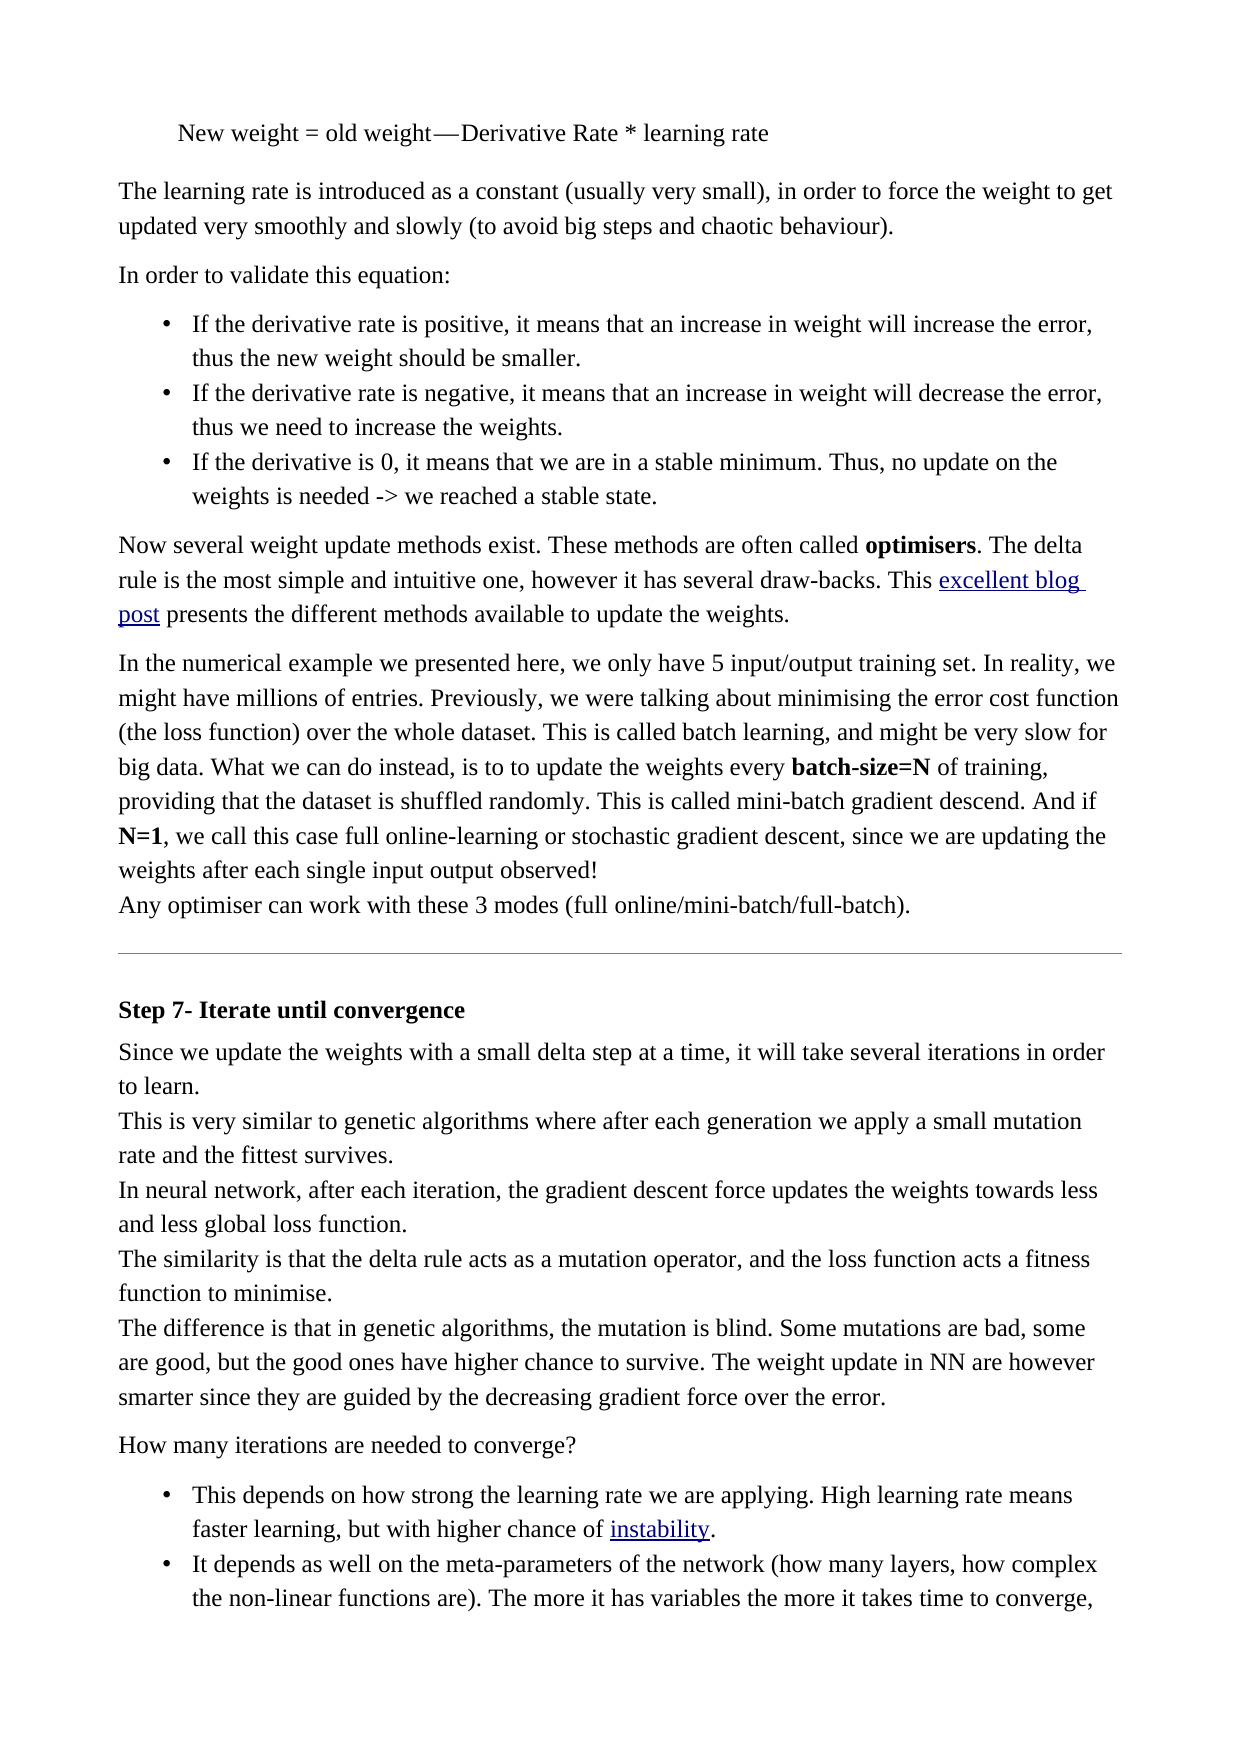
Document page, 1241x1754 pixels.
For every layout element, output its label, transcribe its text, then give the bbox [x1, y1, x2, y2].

list If the derivative rate is positive, it means that an increase in weight will increase the error, thus the new weight should be smaller. [162, 309, 1122, 372]
text Now several weight update methods exist. These methods are often called optimisers. The delta rule is the most simple and intuitive one, however it has several draw-backs. This excellent blog post presents the different methods available to update the weights. [118, 530, 1122, 628]
list It depends as well on the meta-parameters of the network (how many layers, how complex the non-linear functions are). The more it has variables the more it takes time to converge, [162, 1549, 1122, 1612]
text The learning rate is introduced as a constant (usually very small), in order to force the weight to get updated very smoothly and slowly (to avoid big steps and chaotic behaviour). [118, 176, 1122, 239]
text Since we update the weights with a small delta step at a time, it will take several iterations in order to learn. This is very similar to genetic algorithms where after each generation we apply a small mutation rate and the fittest survives. In neural network, after each iteration, the gradient descent force updates the weights towards less and less global loss function. The similarity is that the delta rule acts as a mutation operator, and the loss function acts a fitness function to minimise. The difference is that in genetic algorithms, the mutation is blind. Some mutations are bad, some are good, but the good ones have higher chance to survive. The weight update in NN are however smarter since they are guided by the decreasing gradient force over the error. [118, 1037, 1122, 1410]
subtitle Step 7- Iterate until convergence [118, 996, 1122, 1024]
text New weight = old weight — Derivative Rate * learning rate [177, 118, 1063, 147]
text In order to validate this equation: [118, 260, 1122, 289]
list If the derivative is 0, it means that we are in a stable minimum. Thus, no update on the weights is needed -> we reached a stable state. [162, 447, 1122, 510]
text In the numerical example we presented here, we only have 5 input/output training set. In reality, we might have millions of entries. Previously, we were talking about minimising the error cost function (the loss function) over the whole dataset. This is called batch learning, and might be very slow for big data. What we can do instead, is to to update the weights every batch-size=N of training, providing that the dataset is shuffled randomly. This is called mini-batch gradient descend. And if N=1, we call this case full online-learning or stochastic gradient descent, since we are updating the weights after each single input output observed! Any optimiser can work with these 3 modes (full online/mini-batch/full-batch). [118, 648, 1122, 918]
list This depends on how strong the learning rate we are applying. High learning rate means faster learning, but with higher chance of instability. [162, 1480, 1122, 1543]
list If the derivative rate is negative, it means that an increase in weight will decrease the error, thus we need to increase the weights. [162, 378, 1122, 441]
text How many iterations are needed to converge? [118, 1431, 1122, 1459]
